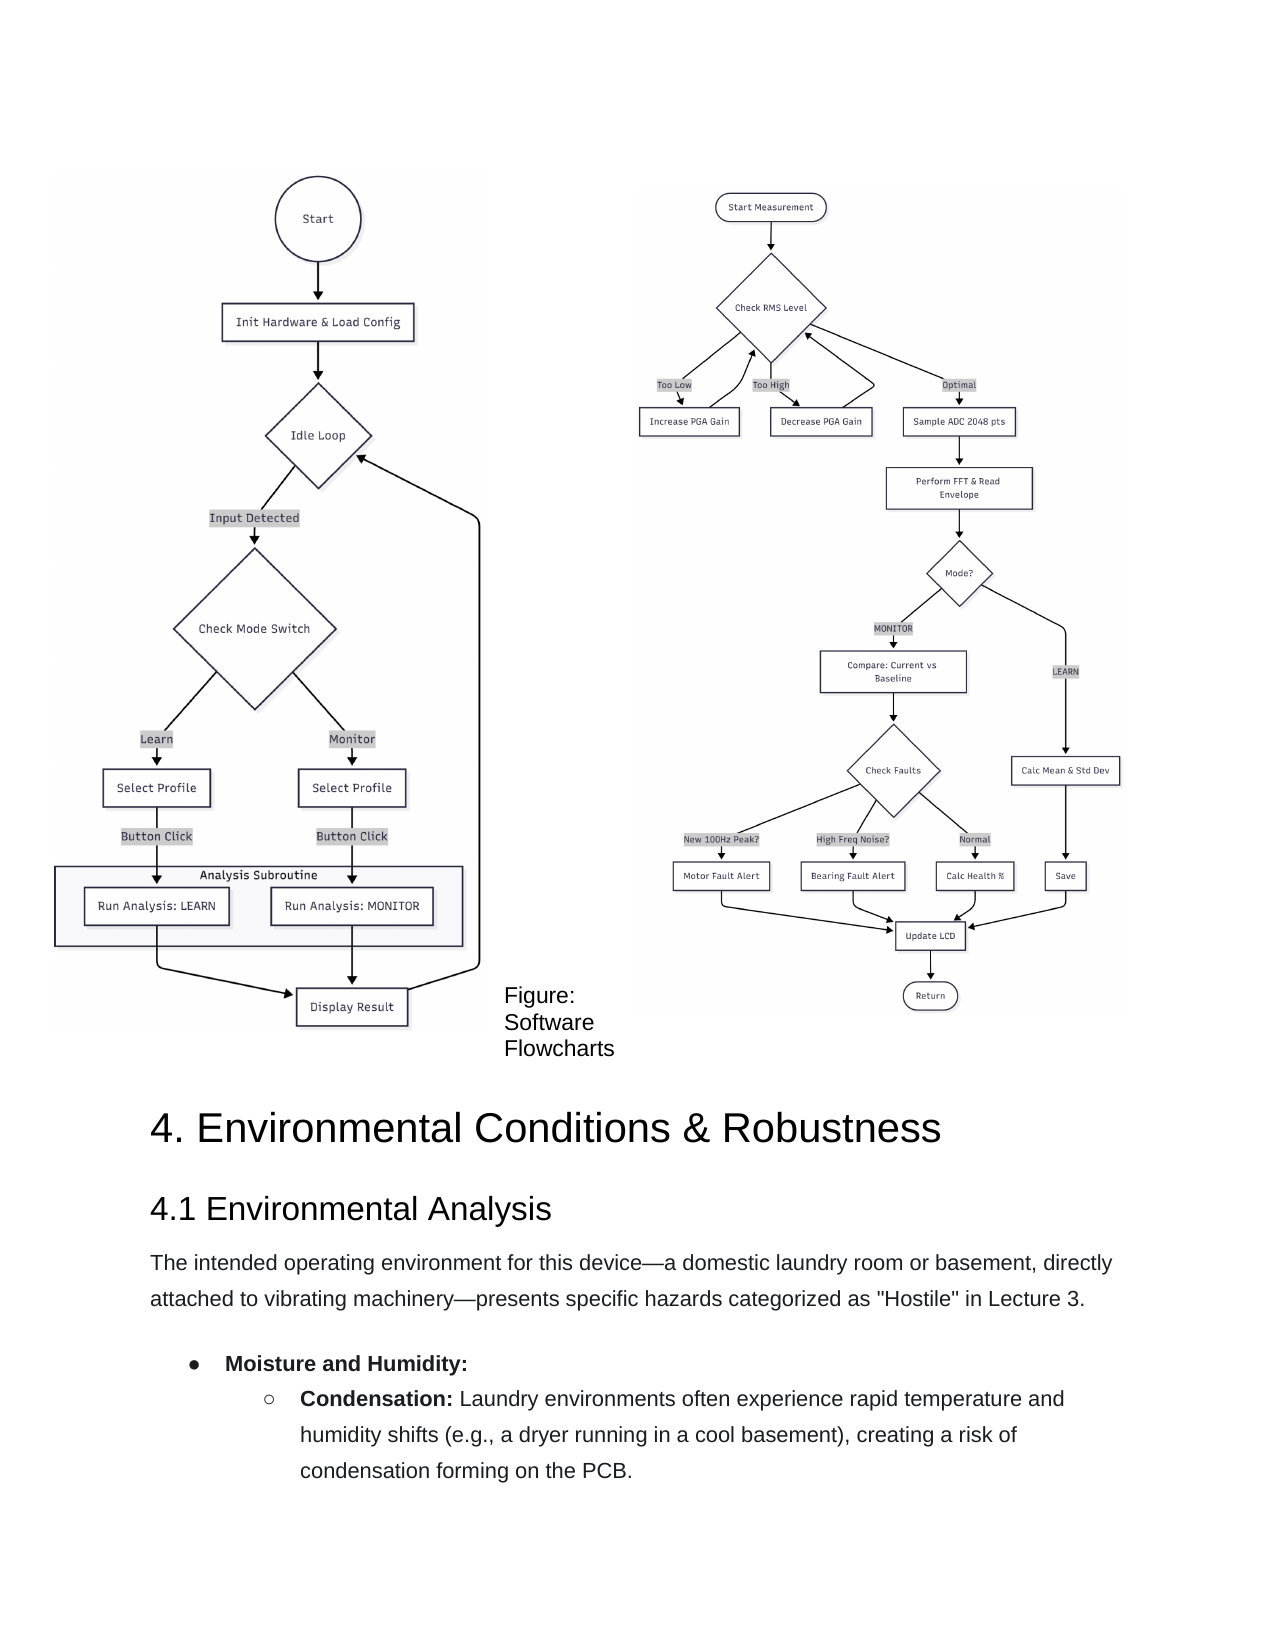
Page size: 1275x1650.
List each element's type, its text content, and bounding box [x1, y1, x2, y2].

subtitle 4. Environmental Conditions & Robustness [150, 1103, 1125, 1151]
list Condensation: Laundry environments often experience rapid temperature and humidity shifts (e.g., a dryer running in a cool basement), creating a risk of condensation forming on the PCB. [262, 1386, 1125, 1483]
picture [48, 168, 486, 1034]
subtitle 4.1 Environmental Analysis [150, 1189, 1125, 1227]
text Figure: Software Flowcharts [150, 982, 1125, 1062]
text The intended operating environment for this device—a domestic laundry room or basement, directly attached to vibrating machinery—presents specific hazards categorized as "Hostile" in Lecture 3. [150, 1250, 1125, 1311]
picture [634, 189, 1125, 1015]
list Moisture and Humidity: [187, 1351, 1125, 1376]
